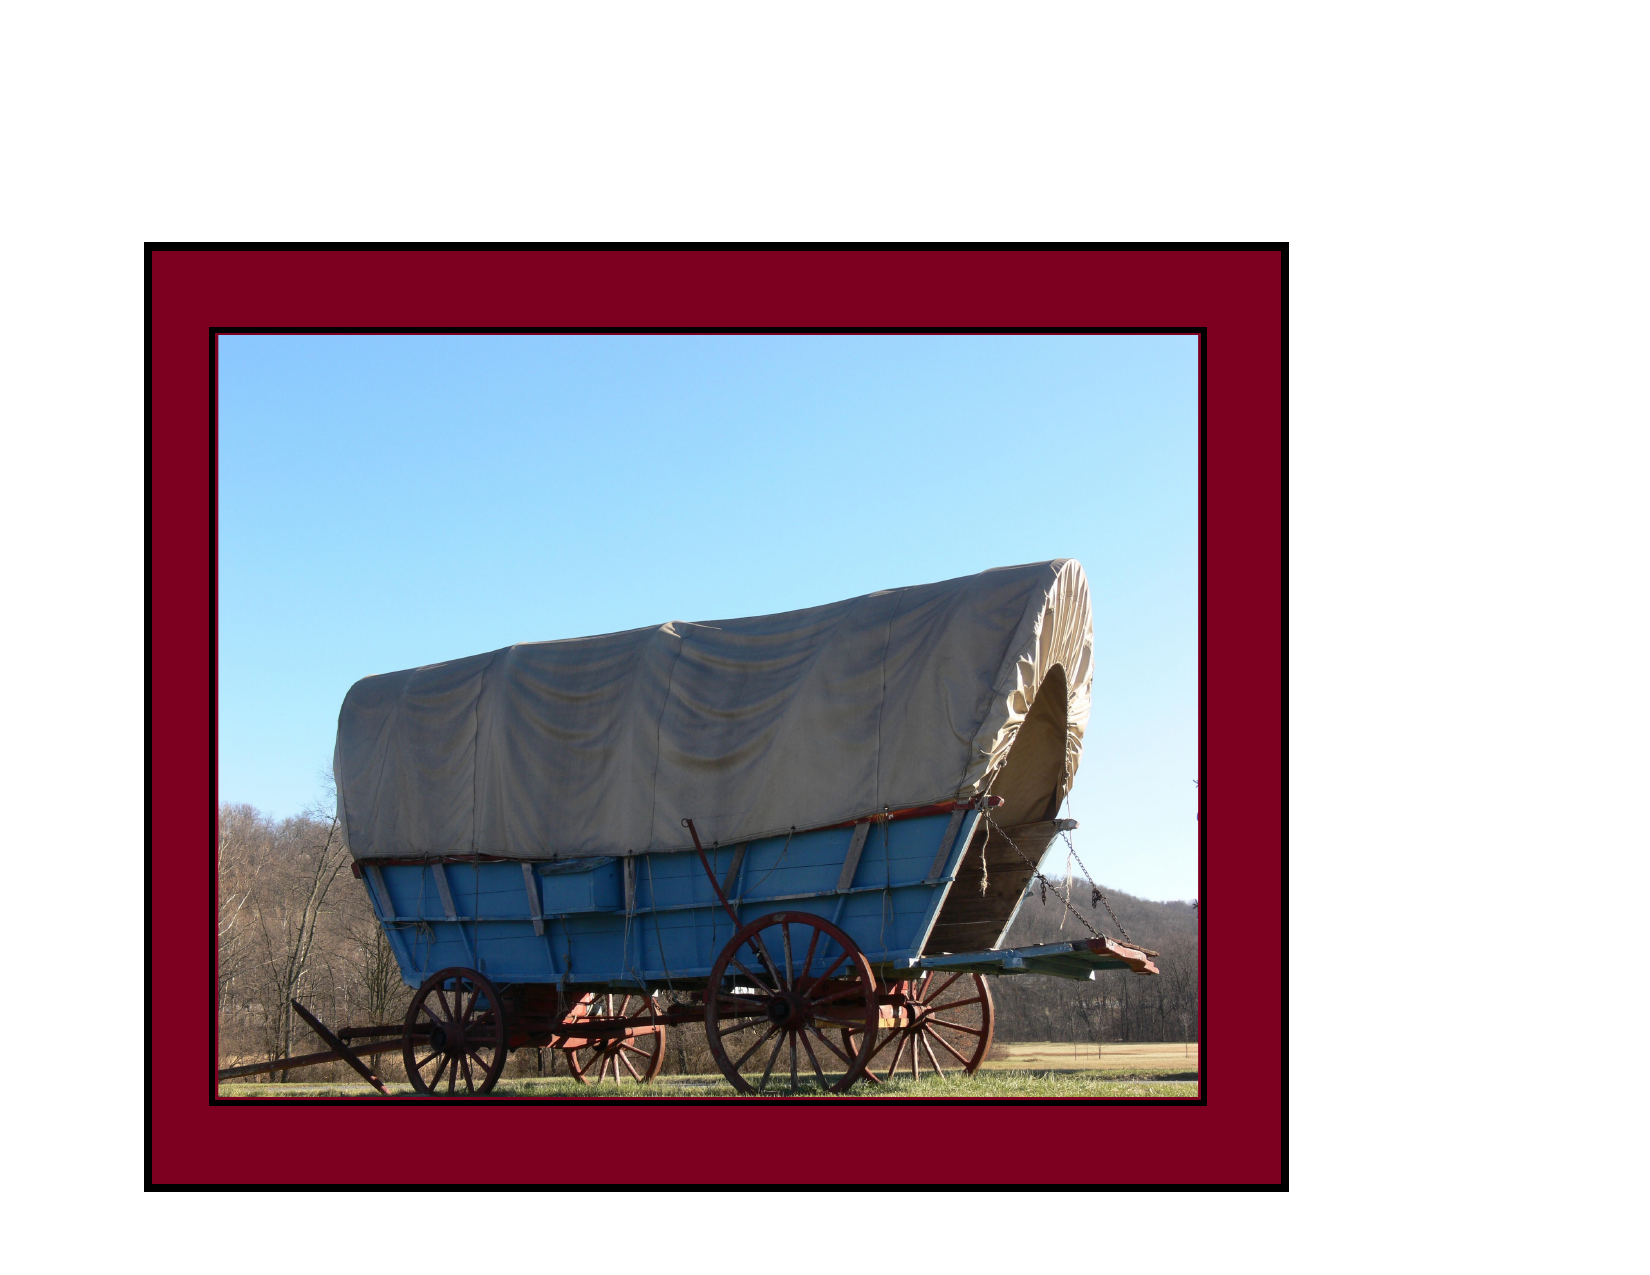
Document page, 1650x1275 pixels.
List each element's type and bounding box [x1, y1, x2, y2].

picture [218, 335, 1199, 1097]
